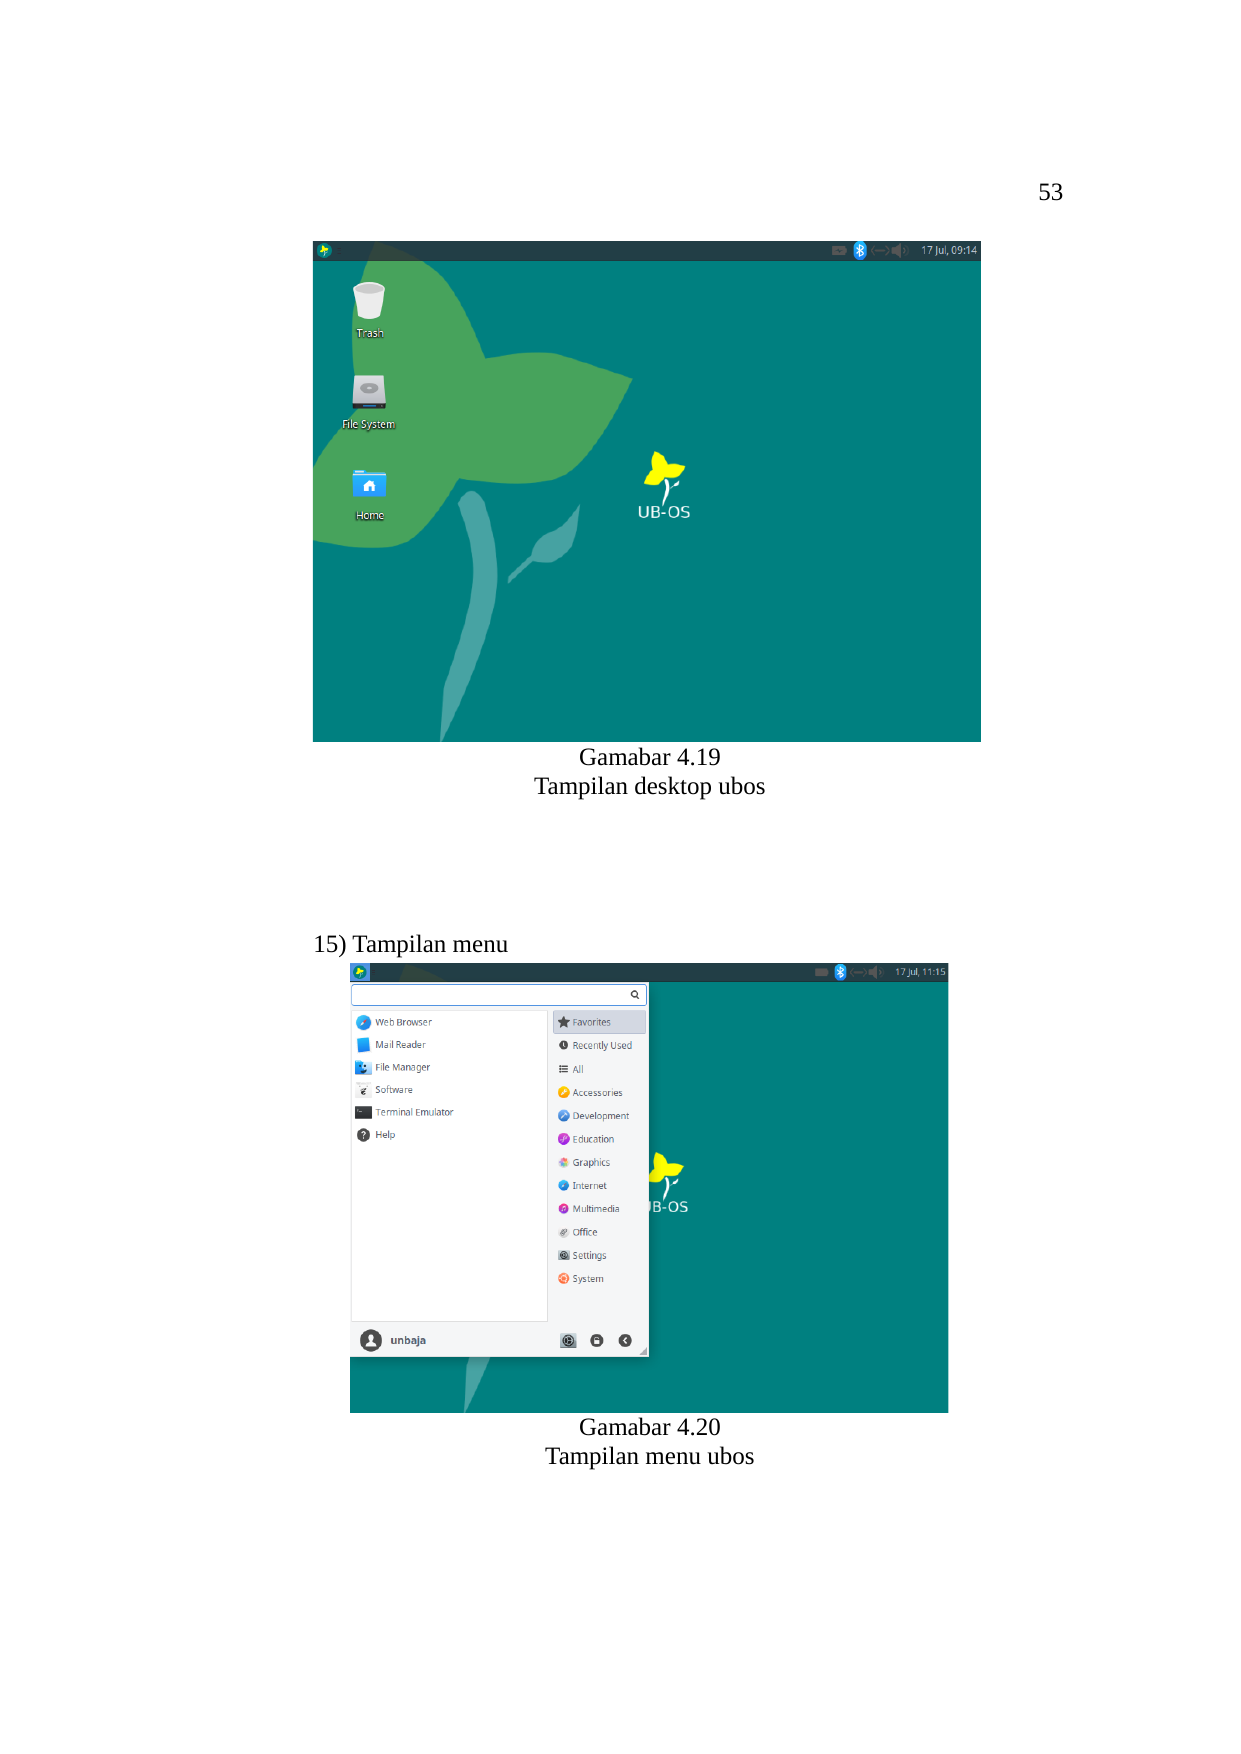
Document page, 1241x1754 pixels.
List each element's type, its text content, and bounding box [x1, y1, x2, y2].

text 15) Tampilan menu [313, 929, 1063, 958]
picture [350, 963, 949, 1413]
text Tampilan menu ubos [236, 1441, 1063, 1470]
text Gamabar 4.20 [236, 972, 1063, 1441]
text Gamabar 4.19 [236, 236, 1063, 771]
text Tampilan desktop ubos [236, 771, 1063, 799]
picture [312, 241, 981, 742]
